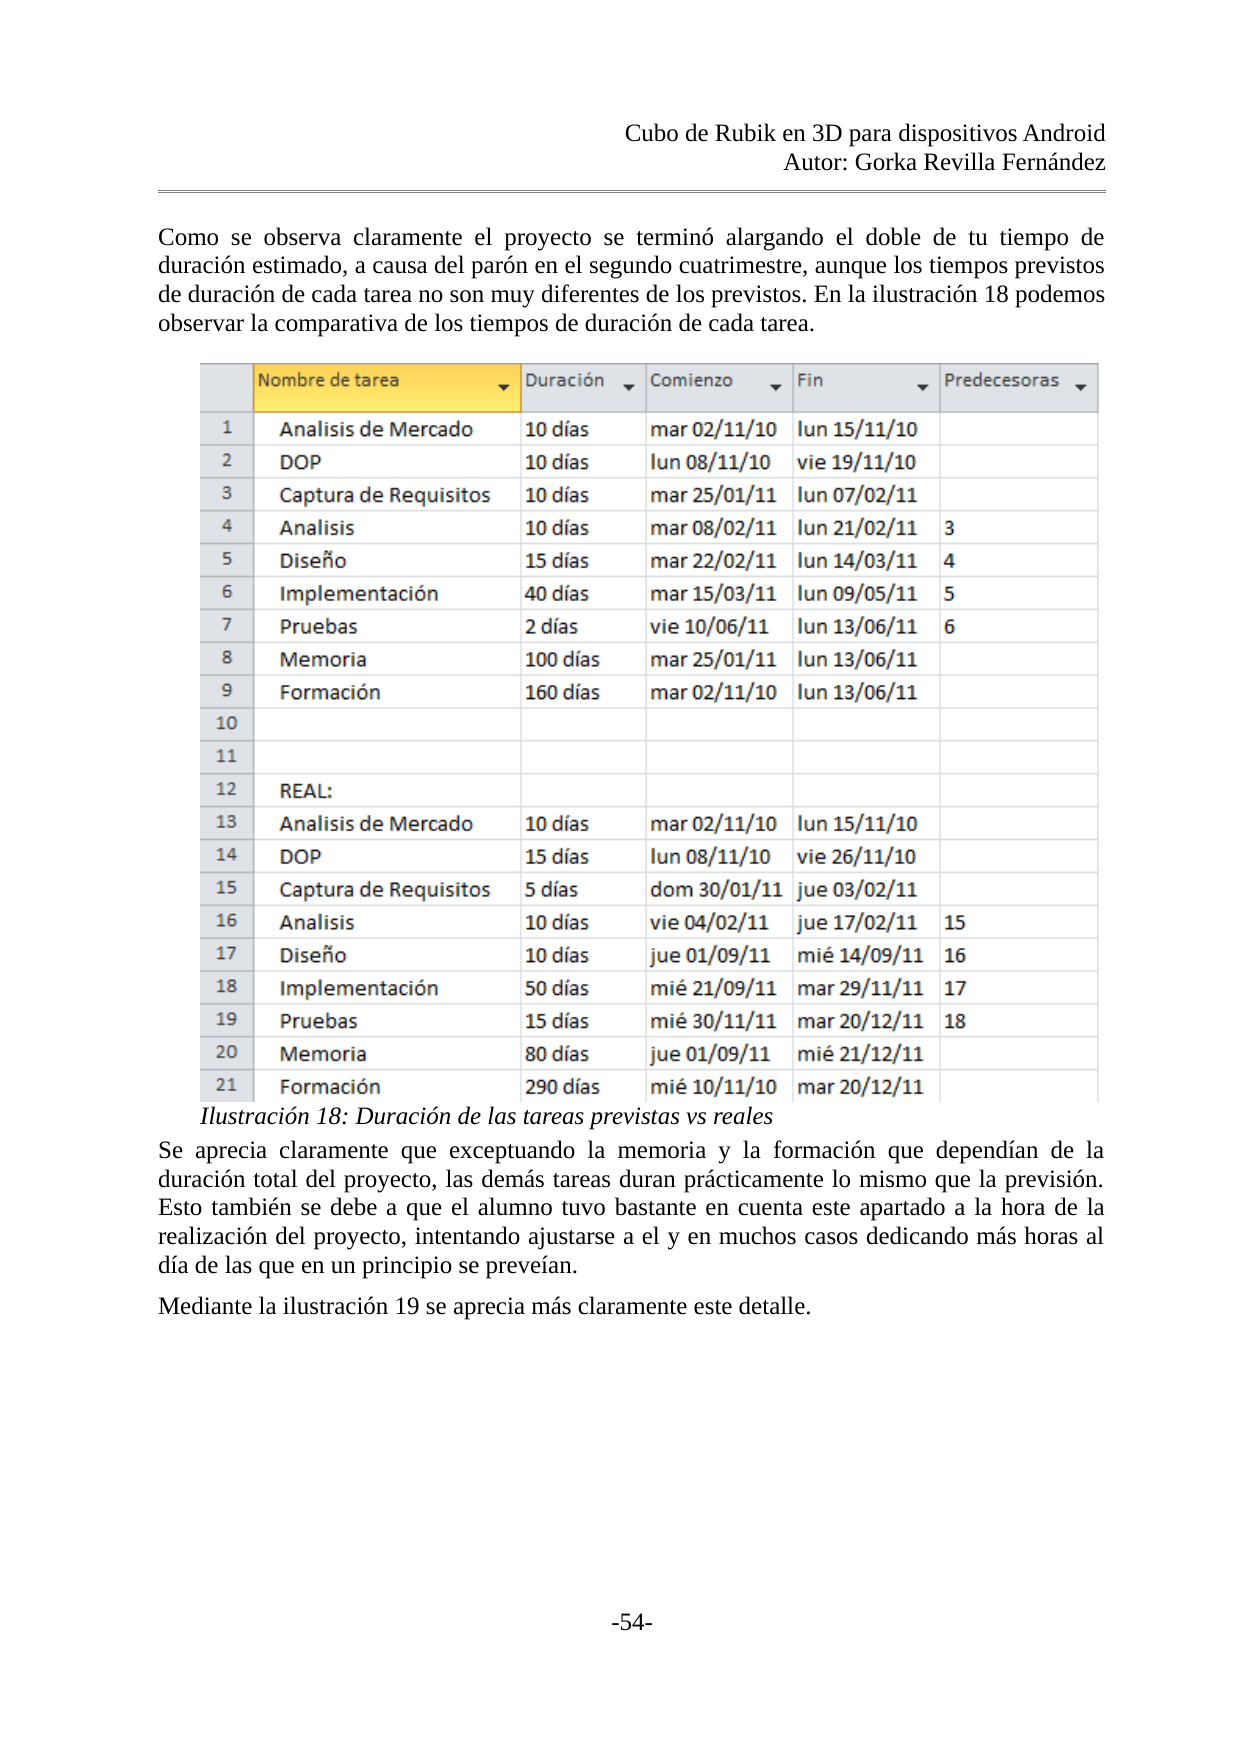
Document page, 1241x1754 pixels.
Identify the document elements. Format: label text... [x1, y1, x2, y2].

picture [200, 363, 1099, 1102]
text Como se observa claramente el proyecto se terminó alargando el doble de tu tiempo de duración estimado, a causa del parón en el segundo cuatrimestre, aunque los tiempos previstos de duración de cada tarea no son muy diferentes de los previstos. En la ilustración 18 podemos observar la comparativa de los tiempos de duración de cada tarea. [158, 222, 1106, 337]
text Se aprecia claramente que exceptuando la memoria y la formación que dependían de la duración total del proyecto, las demás tareas duran prácticamente lo mismo que la previsión. Esto también se debe a que el alumno tuvo bastante en cuenta este apartado a la hora de la realización del proyecto, intentando ajustarse a el y en muchos casos dedicando más horas al día de las que en un principio se preveían. [158, 798, 1106, 1279]
text Mediante la ilustración 19 se aprecia más claramente este detalle. [158, 1291, 1106, 1320]
text Ilustración 18: Duración de las tareas previstas vs reales [200, 1102, 1098, 1130]
